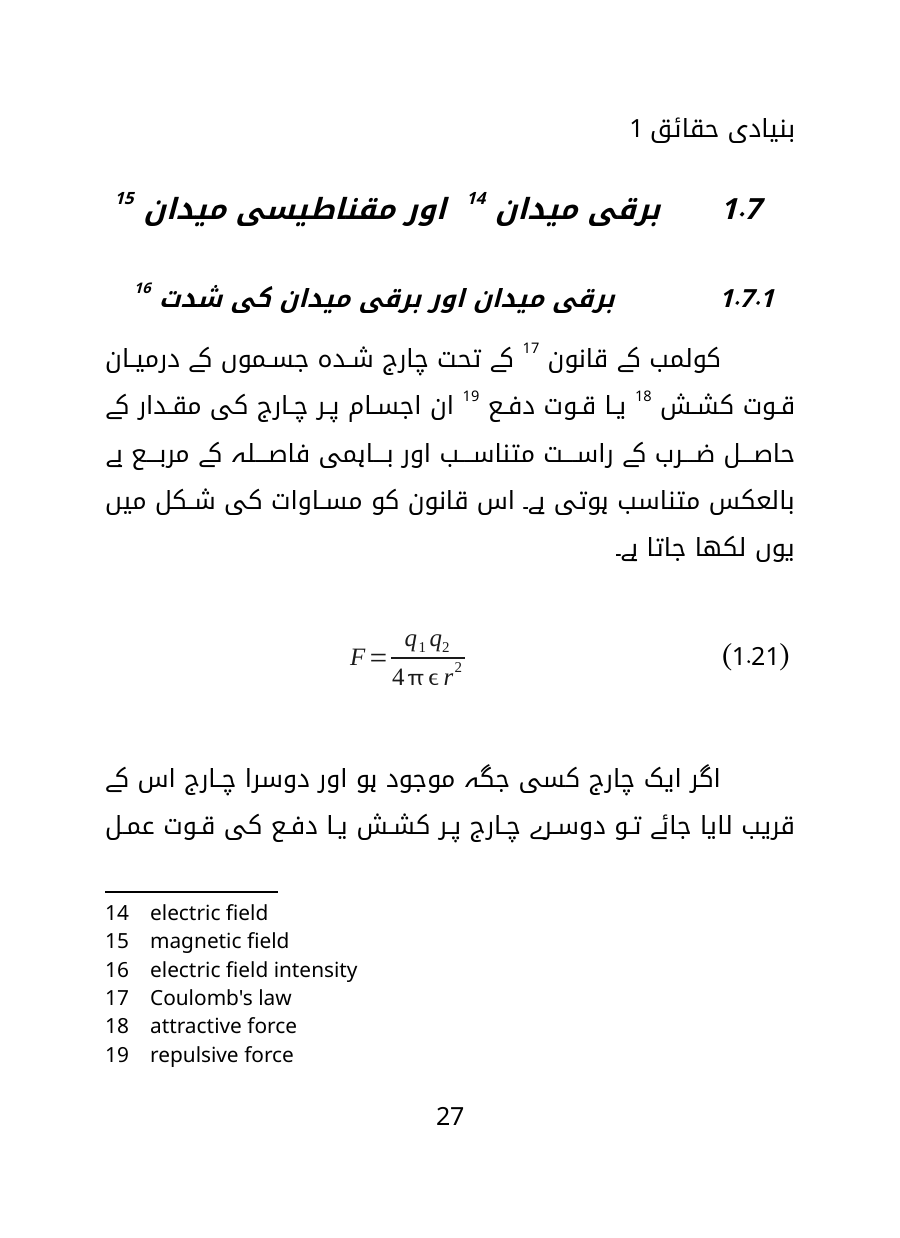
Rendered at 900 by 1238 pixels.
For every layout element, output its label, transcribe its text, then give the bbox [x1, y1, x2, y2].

list electric field [105, 898, 795, 926]
table_header (1.21) [700, 619, 795, 709]
subtitle برقی میدان اور برقی میدان کی شدت [105, 275, 718, 323]
text اگر ایک چارج کسی جگہ موجود ہو اور دوسرا چارج اس کے قریب لایا جائے تو دوسرے چارج پر کشش یا دفع کی قوت عمل کرے گی جس کا تعین کولمب کے قانون سے ہوتا ہے۔ اگر دوسرے چارج کو پہلے چارج سے آہستہ آہستہ دور لے جائیں تو قوت کشش یا دفع کم ہوتی جاتی ہے۔ ایک خاص فاصلے کے بعد یہ قوت عملے طور پر صفر ہو جاتی ہے اور دوسرا چارج پہلے چارج کے حلقہ اثر سے باہر ہو جاتا ہے۔ اس حلقہ کے اندر واقع جگہ کو برقی میدان کہا جاتا ہے۔ برقی میدان کسی ایک چارج کی وجہ سے بھی ہو سکتا ہے اور بہت سے چارجوں کی وجہ سے بھی ہو سکتا ہے۔ لہٰذا برقی میدان کی تعریف یوں کی جاتی ہے۔ کسی چارج کے برقی میدان سے مراد چارج کے اِردگرد وہ جگہ ہے جس میں اس کا برقی اثر محسوس کیا جاتا ہے۔ [105, 755, 795, 850]
text Coulomb's law [105, 983, 795, 1012]
subtitle برقی میدان اور مقناطیسی میدان [105, 182, 720, 238]
table_header [105, 619, 700, 709]
list magnetic field [105, 926, 795, 955]
list electric field intensity [105, 955, 795, 983]
text کولمب کے قانون کے تحت چارج شدہ جسموں کے درمیان قوت کشش یا قوت دفع ان اجسام پر چارج کی مقدار کے حاصل ضرب کے راست متناسب اور باہمی فاصلہ کے مربع بے بالعکس متناسب ہوتی ہے۔ اس قانون کو مساوات کی شکل میں یوں لکھا جاتا ہے۔ [105, 335, 795, 572]
text attractive force [105, 1012, 795, 1040]
text repulsive force [105, 1040, 795, 1068]
